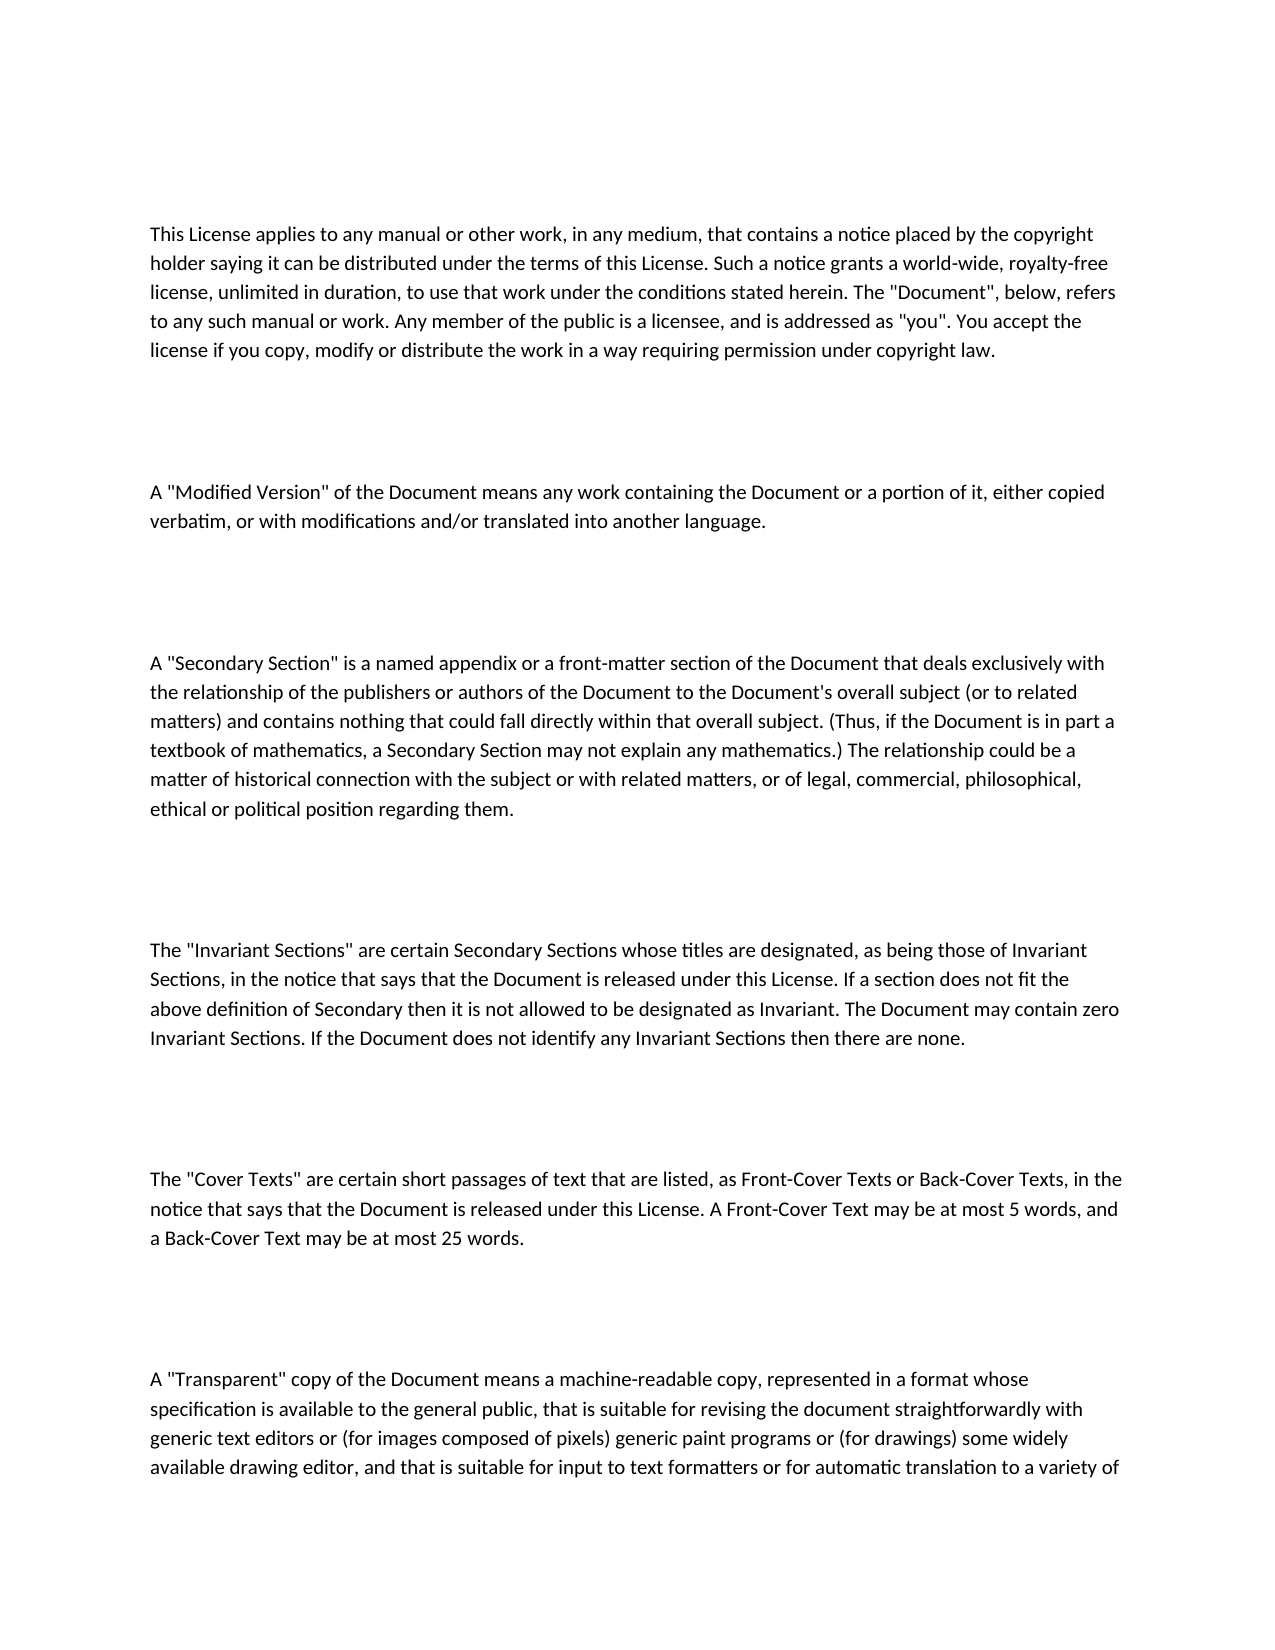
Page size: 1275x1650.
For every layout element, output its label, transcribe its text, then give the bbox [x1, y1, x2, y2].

text A "Transparent" copy of the Document means a machine-readable copy, represented in a format whose specification is available to the general public, that is suitable for revising the document straightforwardly with generic text editors or (for images composed of pixels) generic paint programs or (for drawings) some widely available drawing editor, and that is suitable for input to text formatters or for automatic translation to a variety of [150, 1367, 1125, 1479]
text The "Cover Texts" are certain short passages of text that are listed, as Front-Cover Texts or Back-Cover Texts, in the notice that says that the Document is released under this License. A Front-Cover Text may be at most 5 words, and a Back-Cover Text may be at most 25 words. [150, 1167, 1125, 1250]
text The "Invariant Sections" are certain Secondary Sections whose titles are designated, as being those of Invariant Sections, in the notice that says that the Document is released under this License. If a section does not fit the above definition of Secondary then it is not allowed to be designated as Invariant. The Document may contain zero Invariant Sections. If the Document does not identify any Invariant Sections then there are none. [150, 937, 1125, 1050]
text A "Modified Version" of the Document means any work containing the Document or a portion of it, either copied verbatim, or with modifications and/or translated into another language. [150, 479, 1125, 534]
text A "Secondary Section" is a named appendix or a front-matter section of the Document that deals exclusively with the relationship of the publishers or authors of the Document to the Document's overall subject (or to related matters) and contains nothing that could fall directly within that overall subject. (Thus, if the Document is in part a textbook of mathematics, a Secondary Section may not explain any mathematics.) The relationship could be a matter of historical connection with the subject or with related matters, or of legal, commercial, philosophical, ethical or political position regarding them. [150, 650, 1125, 821]
text This License applies to any manual or other work, in any medium, that contains a notice placed by the copyright holder saying it can be distributed under the terms of this License. Such a notice grants a world-wide, royalty-free license, unlimited in duration, to use that work under the conditions stated herein. The "Document", below, refers to any such manual or work. Any member of the public is a licensee, and is addressed as "you". You accept the license if you copy, modify or distribute the work in a way requiring permission under copyright law. [150, 221, 1125, 363]
